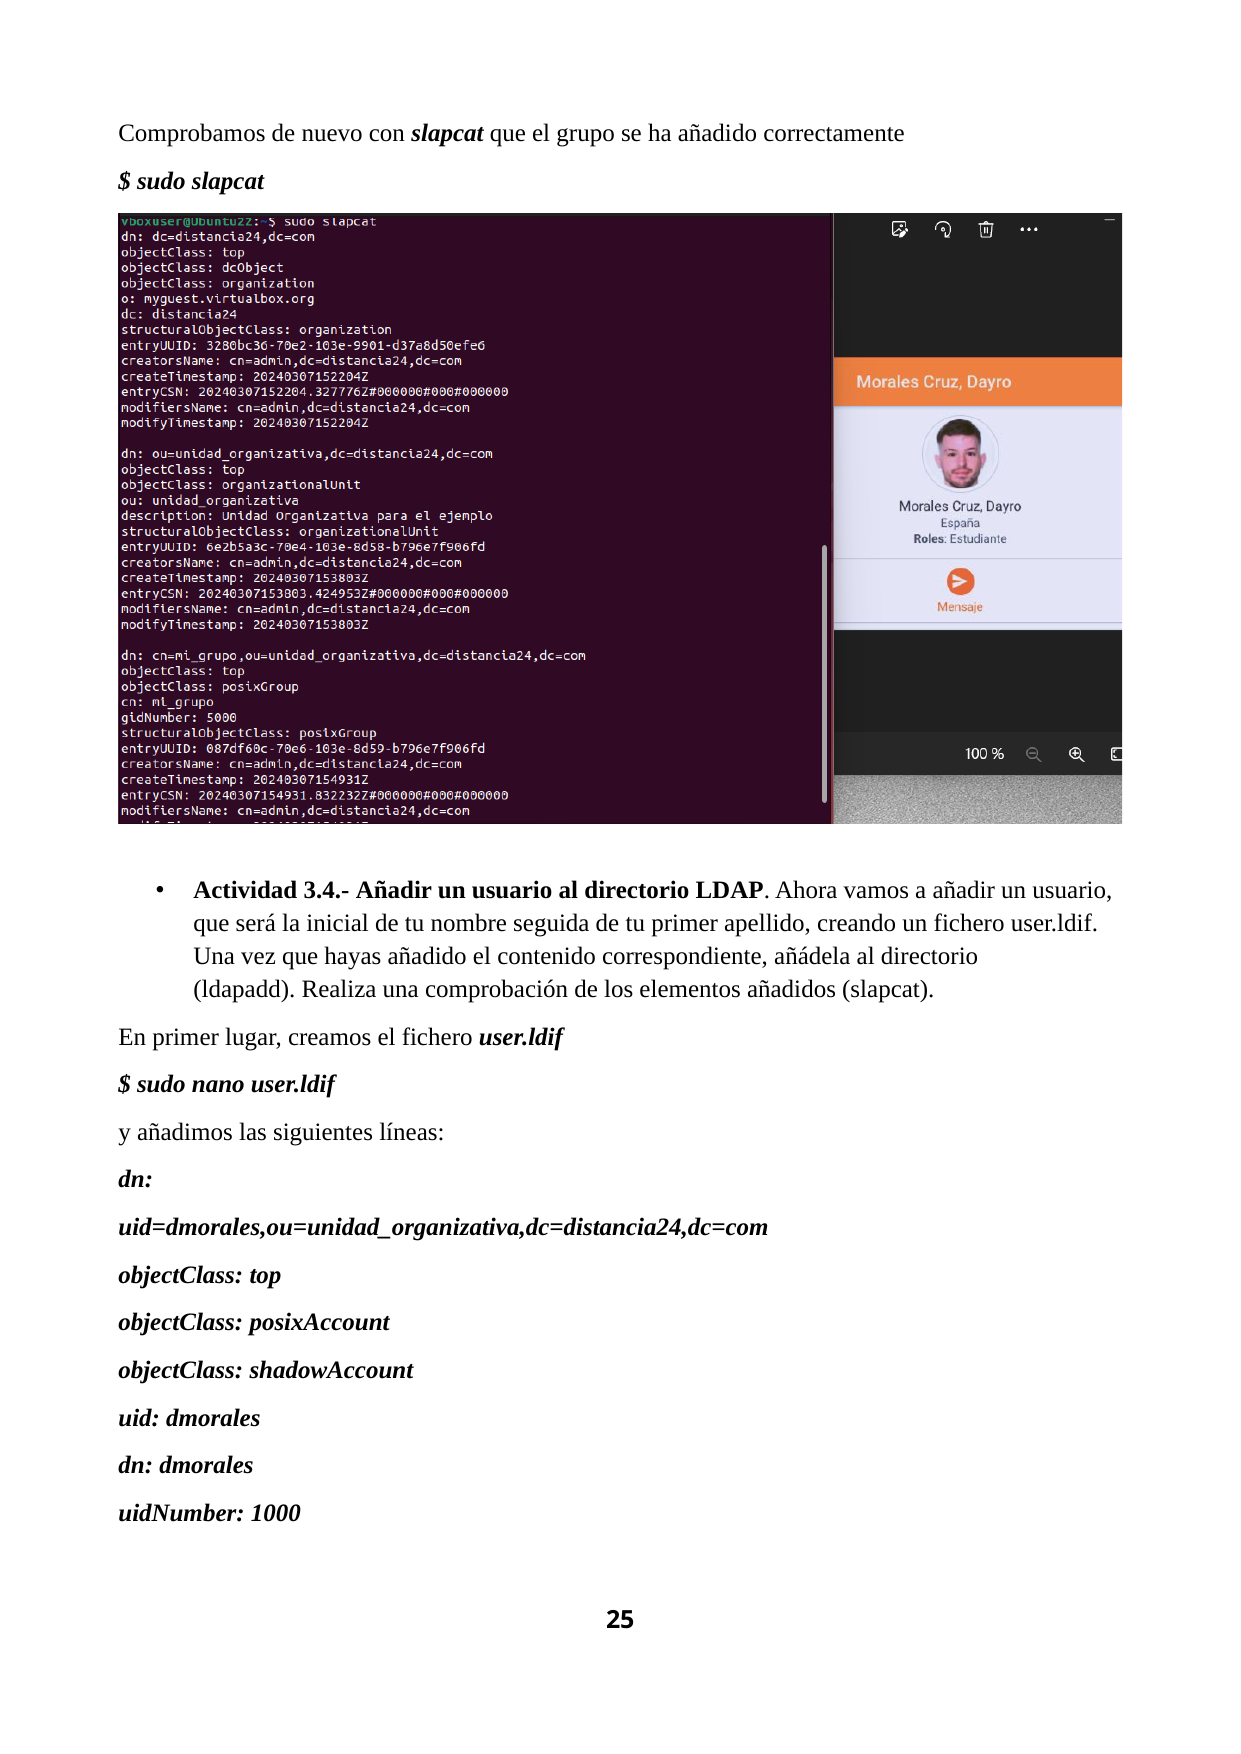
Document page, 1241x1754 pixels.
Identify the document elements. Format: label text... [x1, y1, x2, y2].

text objectClass: top [118, 1260, 1122, 1288]
text Comprobamos de nuevo con slapcat que el grupo se ha añadido correctamente [118, 118, 1122, 147]
text uidNumber: 1000 [118, 1498, 1122, 1527]
text objectClass: posixAccount [118, 1307, 1122, 1336]
text dn: dmorales [118, 1450, 1122, 1479]
text $ sudo nano user.ldif [118, 1069, 1122, 1098]
picture [118, 213, 1123, 824]
text uid=dmorales,ou=unidad_organizativa,dc=distancia24,dc=com [118, 1212, 1122, 1241]
text y añadimos las siguientes líneas: [118, 1117, 1122, 1146]
text $ sudo slapcat [118, 166, 1122, 194]
text En primer lugar, creamos el fichero user.ldif [118, 1022, 1122, 1051]
text objectClass: shadowAccount [118, 1355, 1122, 1384]
text uid: dmorales [118, 1403, 1122, 1431]
list Actividad 3.4.- Añadir un usuario al directorio LDAP. Ahora vamos a añadir un usuario, que será la inicial de tu nombre seguida de tu primer apellido, creando un fichero user.ldif. Una vez que hayas añadido el contenido correspondiente, añádela al directorio (ldapadd). Realiza una comprobación de los elementos añadidos (slapcat). [156, 875, 1122, 1003]
text dn: [118, 1164, 1122, 1193]
